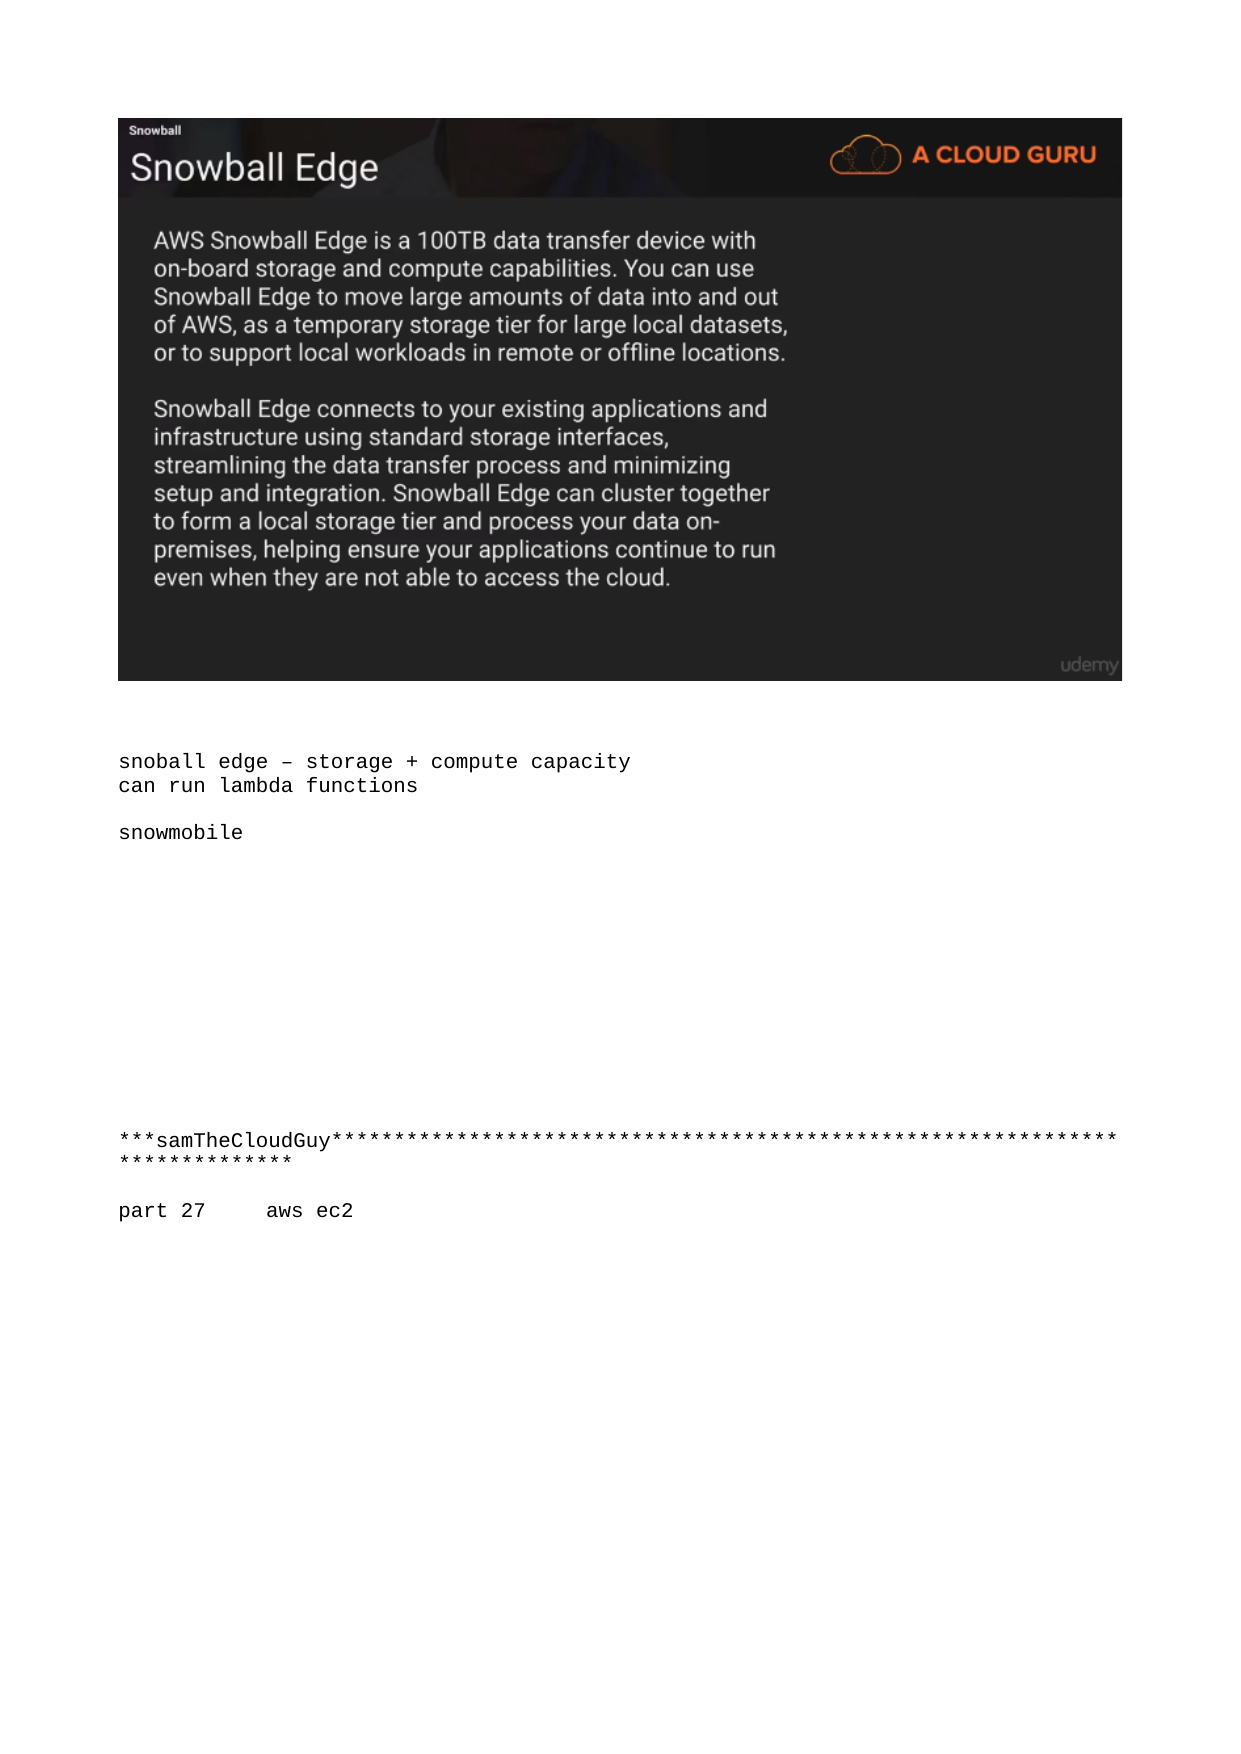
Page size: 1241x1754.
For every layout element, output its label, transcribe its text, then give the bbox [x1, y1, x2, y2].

text snowmobile [118, 822, 1122, 846]
picture [118, 118, 1123, 681]
text part 27 aws ec2 [118, 1201, 1122, 1224]
text snoball edge – storage + compute capacity [118, 751, 1122, 775]
text can run lambda functions [118, 775, 1122, 798]
text ***samTheCloudGuy***************************************************************************** [118, 1129, 1122, 1177]
